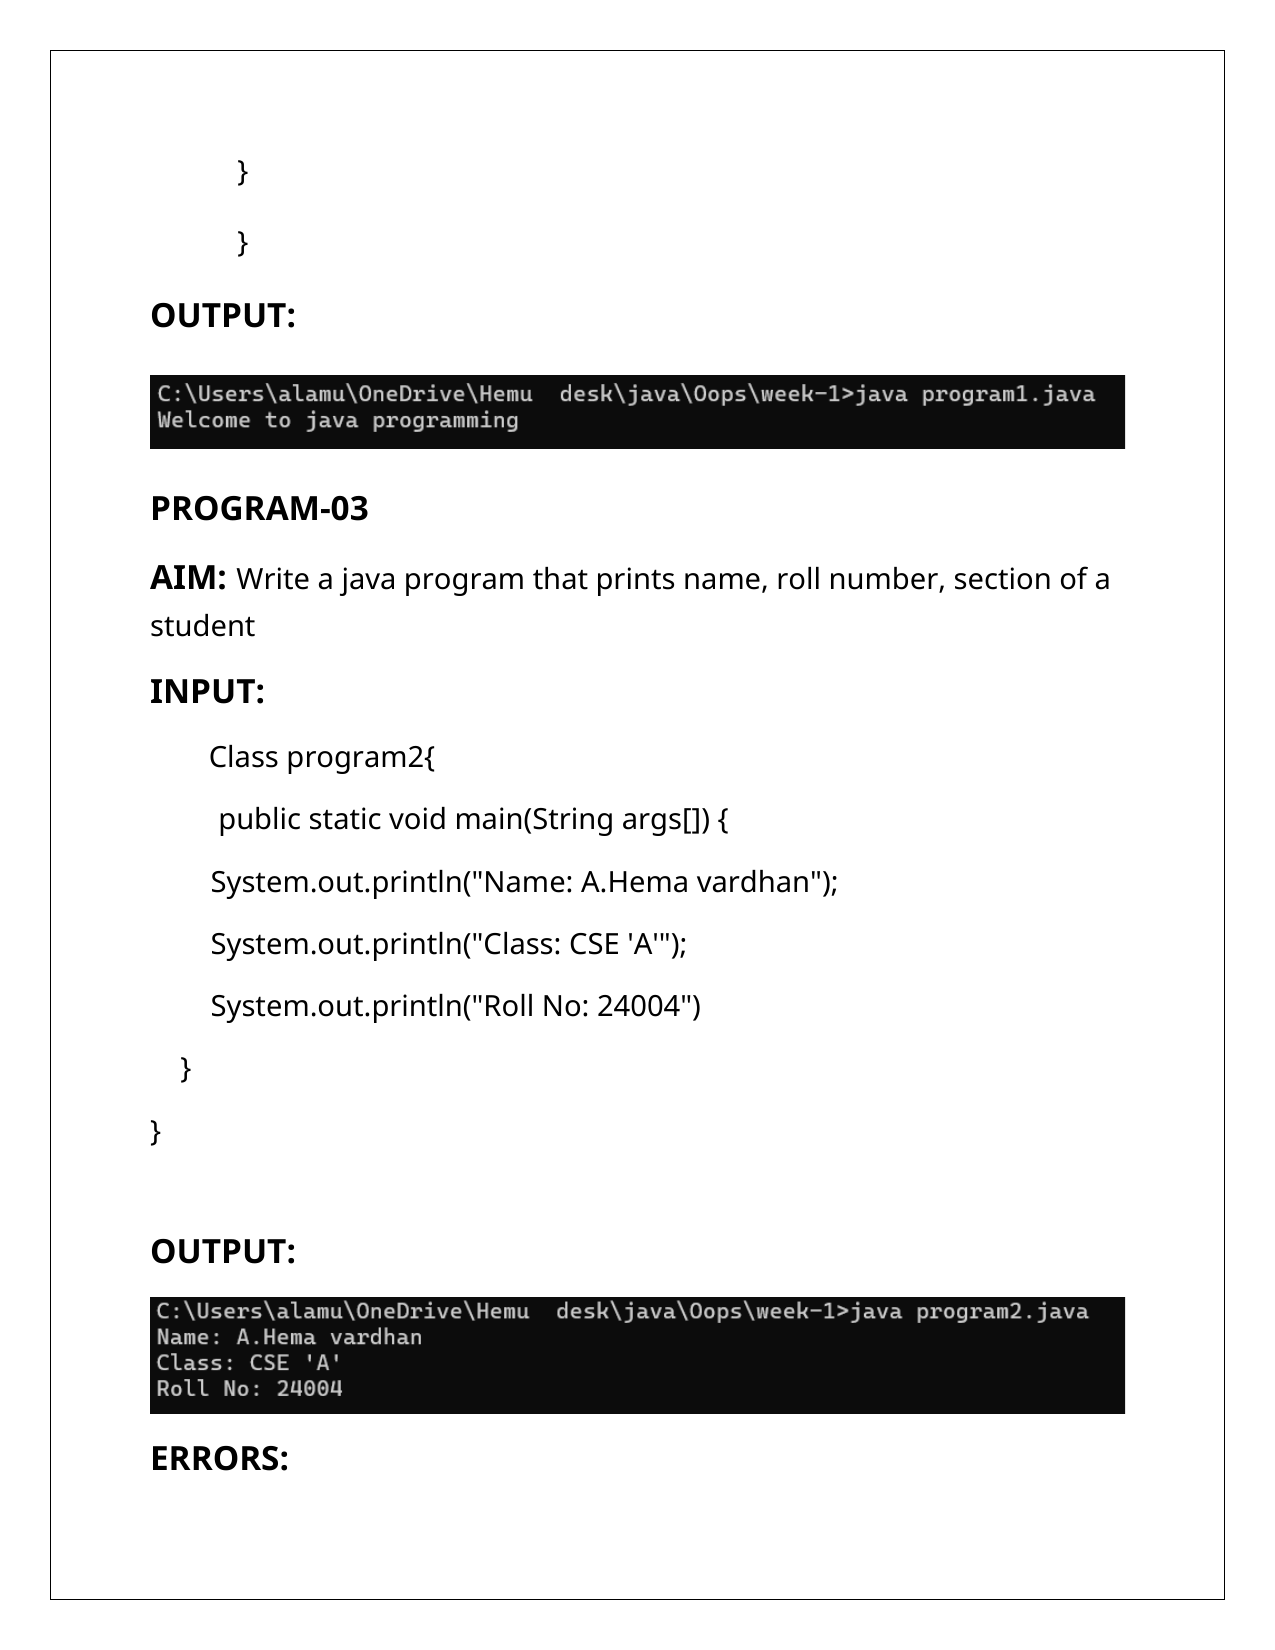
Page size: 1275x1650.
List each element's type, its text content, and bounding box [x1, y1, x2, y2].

text OUTPUT: [150, 292, 917, 337]
text AIM: Write a java program that prints name, roll number, section of a student [150, 554, 1125, 645]
text Class program2{ [150, 736, 1125, 776]
text PROGRAM-03 [150, 485, 1125, 530]
text System.out.println("Roll No: 24004") [150, 985, 1125, 1025]
text ERRORS: [150, 1435, 1125, 1481]
text } [150, 1110, 1125, 1150]
text OUTPUT: [150, 1228, 1125, 1273]
list } [237, 221, 917, 261]
text INPUT: [150, 667, 1125, 713]
text public static void main(String args[]) { [150, 798, 1125, 838]
text System.out.println("Class: CSE 'A'"); [150, 923, 1125, 963]
text } [150, 1048, 1125, 1087]
text System.out.println("Name: A.Hema vardhan"); [150, 861, 1125, 901]
list } [237, 150, 917, 190]
